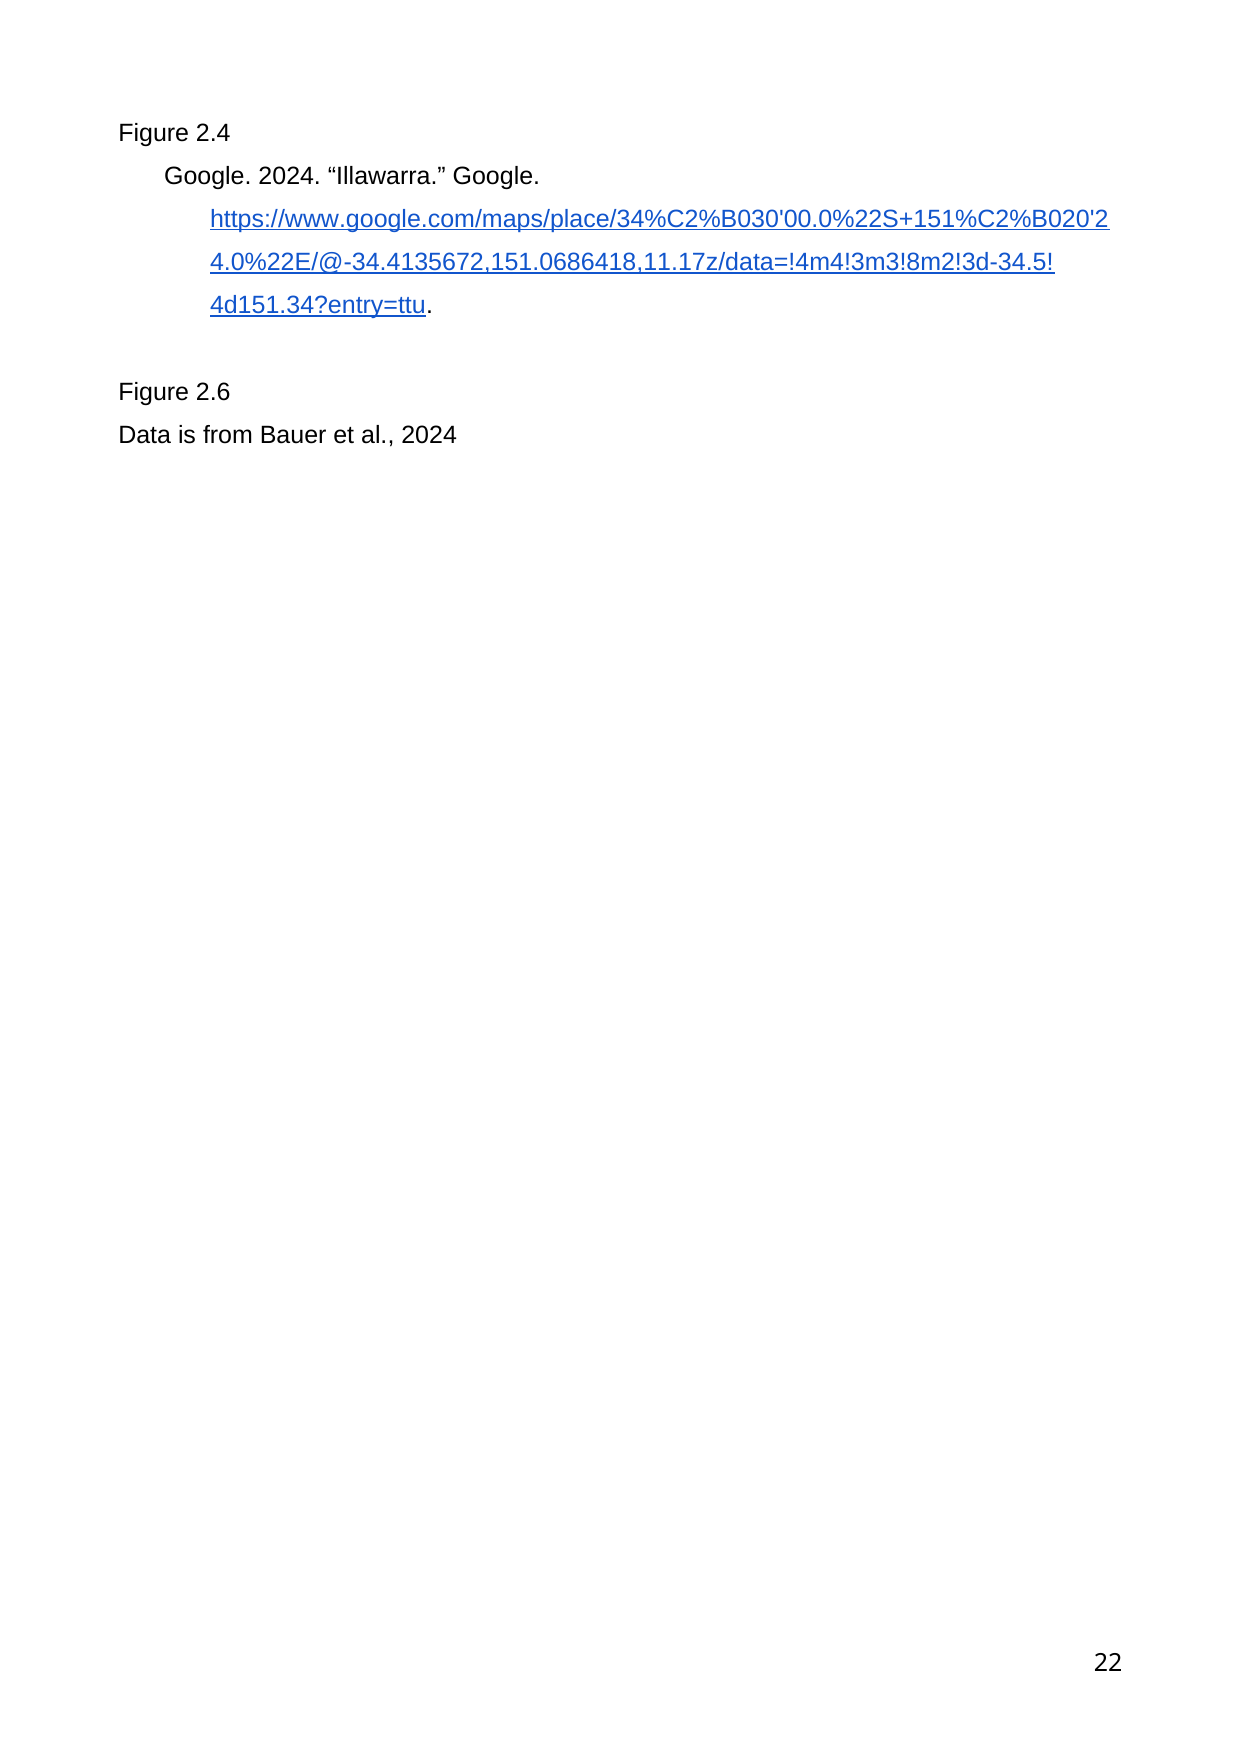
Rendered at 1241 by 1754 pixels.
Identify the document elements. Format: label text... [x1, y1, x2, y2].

subtitle Figure 2.4 [118, 118, 1122, 147]
text Data is from Bauer et al., 2024 [118, 420, 1122, 449]
text Google. 2024. “Illawarra.” Google. https://www.google.com/maps/place/34%C2%B030'00.0%22S+151%C2%B020'24.0%22E/@-34.4135672,151.0686418,11.17z/data=!4m4!3m3!8m2!3d-34.5!4d151.34?entry=ttu. [164, 161, 1122, 319]
subtitle Figure 2.6 [118, 377, 1122, 406]
